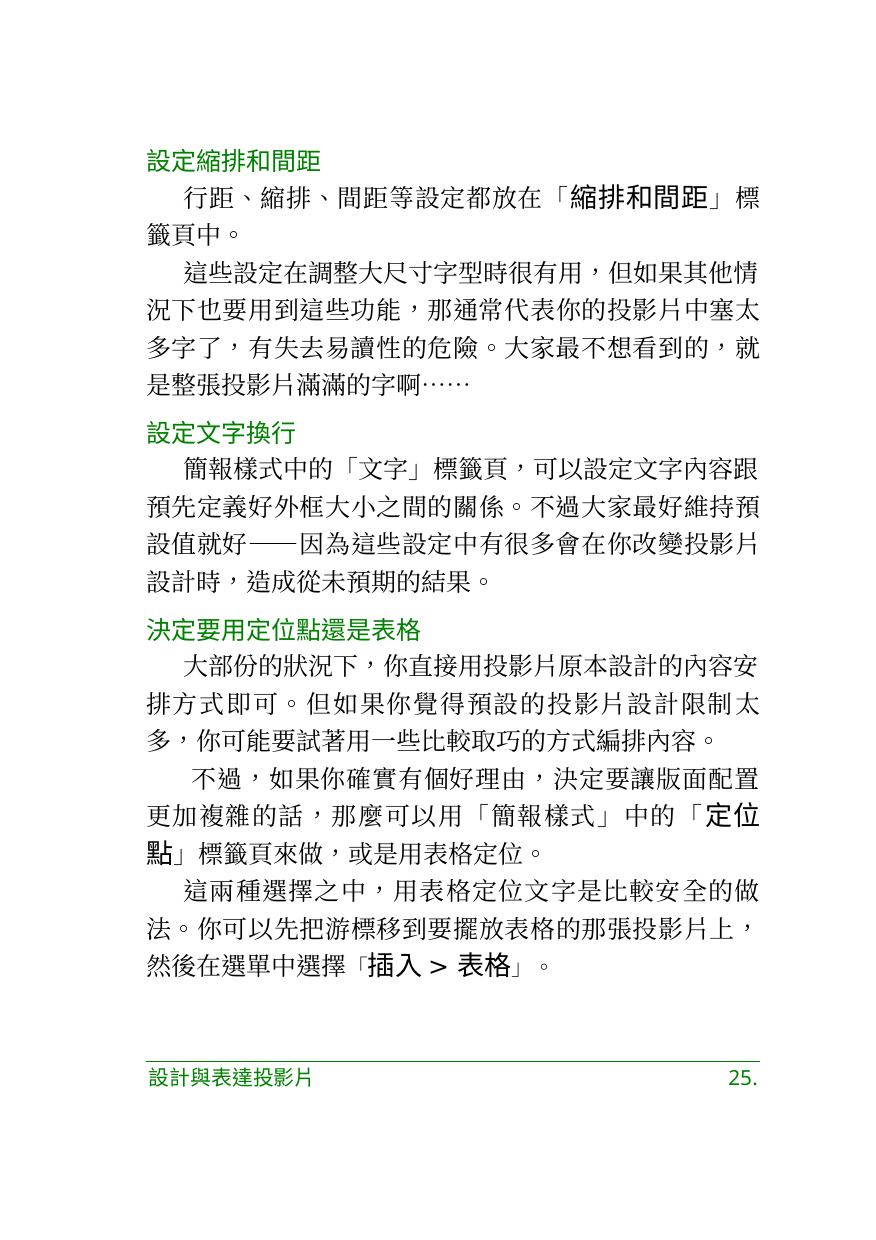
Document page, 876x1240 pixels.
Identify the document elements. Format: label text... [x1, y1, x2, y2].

text 不過，如果你確實有個好理由，決定要讓版面配置更加複雜的話，那麼可以用「簡報樣式」中的「定位點」標籤頁來做，或是用表格定位。 [146, 758, 760, 871]
text 行距、縮排、間距等設定都放在「縮排和間距」標籤頁中。 [146, 177, 760, 252]
text 這兩種選擇之中，用表格定位文字是比較安全的做法。你可以先把游標移到要擺放表格的那張投影片上，然後在選單中選擇「插入 > 表格」。 [146, 871, 760, 983]
text 大部份的狀況下，你直接用投影片原本設計的內容安排方式即可。但如果你覺得預設的投影片設計限制太多，你可能要試著用一些比較取巧的方式編排內容。 [146, 646, 760, 758]
text 這些設定在調整大尺寸字型時很有用，但如果其他情況下也要用到這些功能，那通常代表你的投影片中塞太多字了，有失去易讀性的危險。大家最不想看到的，就是整張投影片滿滿的字啊…… [146, 252, 760, 402]
subtitle 設定縮排和間距 [146, 146, 760, 177]
subtitle 決定要用定位點還是表格 [146, 614, 760, 646]
text 簡報樣式中的「文字」標籤頁，可以設定文字內容跟預先定義好外框大小之間的關係。不過大家最好維持預設值就好——因為這些設定中有很多會在你改變投影片設計時，造成從未預期的結果。 [146, 449, 760, 599]
subtitle 設定文字換行 [146, 418, 760, 449]
